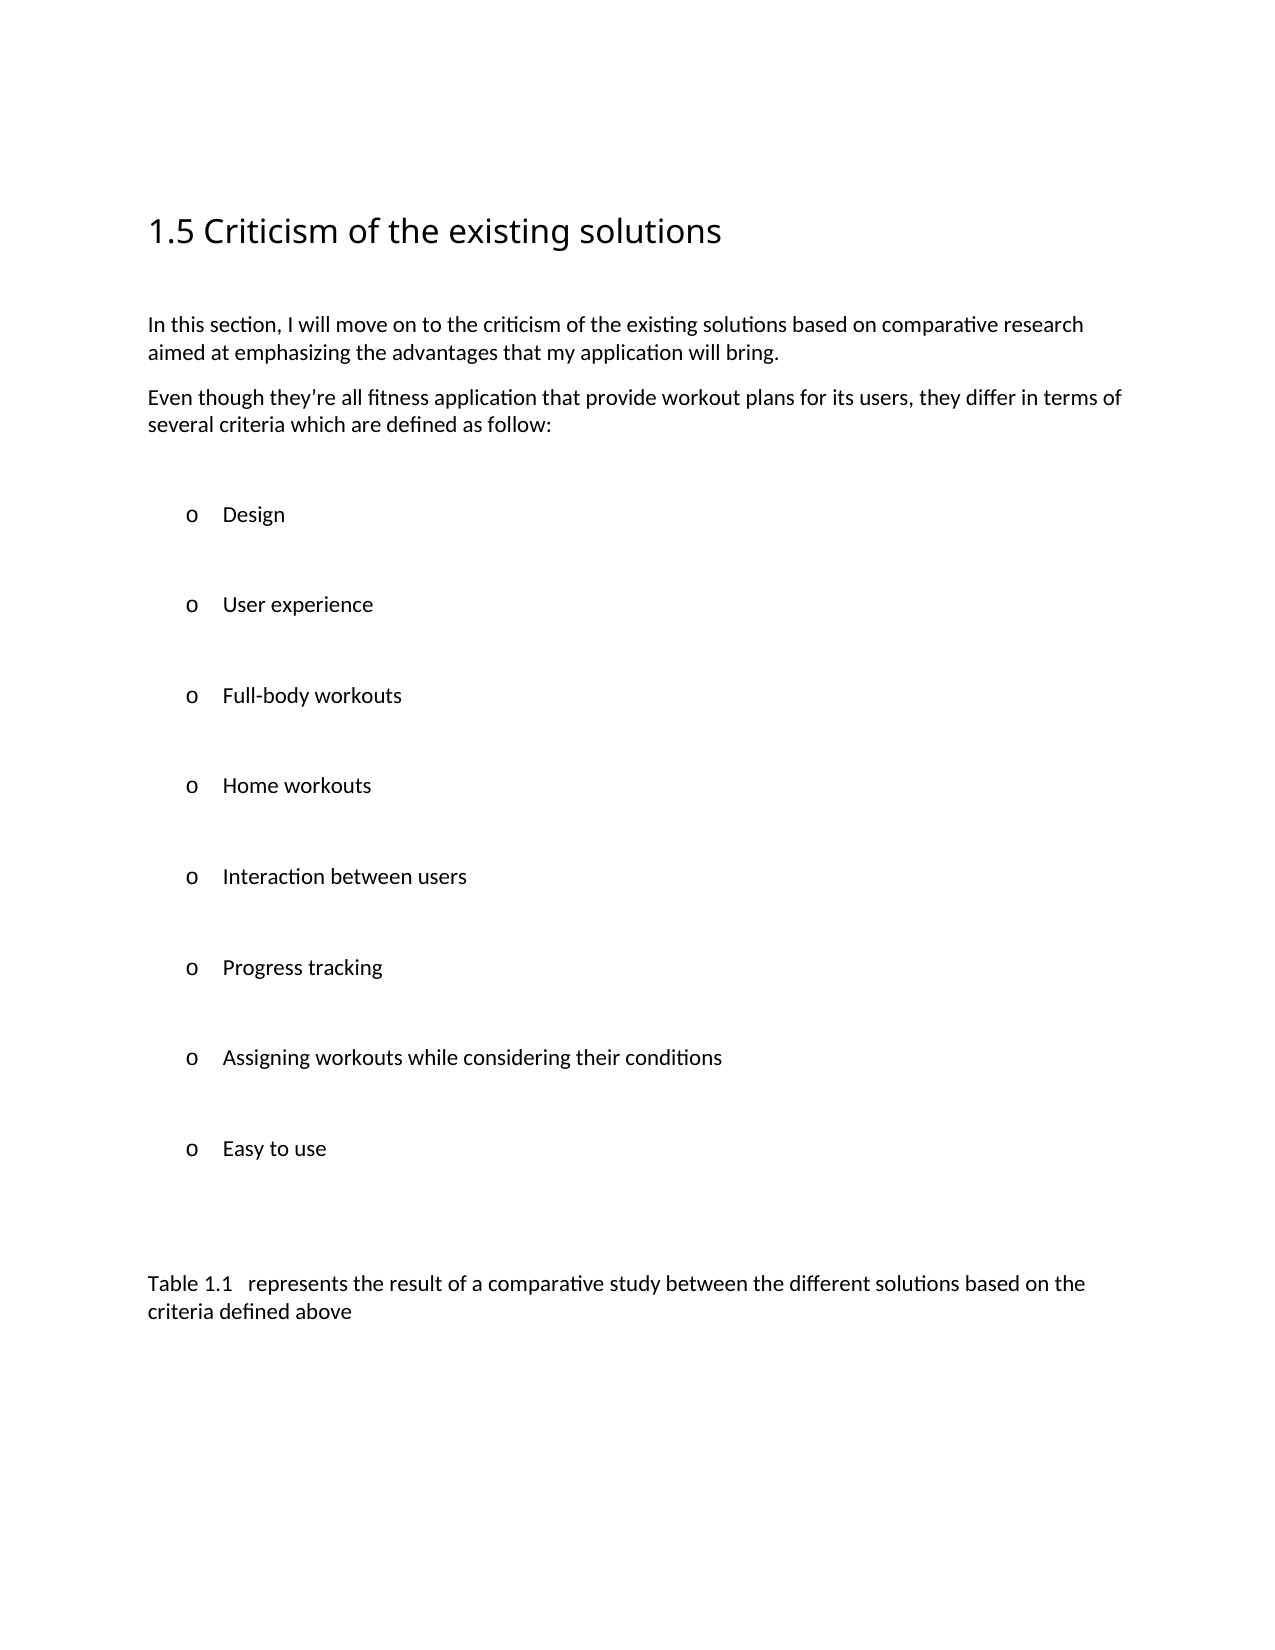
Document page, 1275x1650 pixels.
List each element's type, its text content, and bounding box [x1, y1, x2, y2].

list Full-body workouts [185, 681, 1127, 710]
text Even though they’re all fitness application that provide workout plans for its users, they differ in terms of several criteria which are defined as follow: [148, 383, 1127, 439]
list Progress tracking [185, 953, 1127, 982]
subtitle 1.5 Criticism of the existing solutions [148, 208, 1127, 253]
list Design [185, 500, 1127, 529]
list Interaction between users [185, 862, 1127, 891]
list Assigning workouts while considering their conditions [185, 1043, 1127, 1072]
list Home workouts [185, 772, 1127, 801]
text In this section, I will move on to the criticism of the existing solutions based on comparative research aimed at emphasizing the advantages that my application will bring. [148, 310, 1127, 366]
list Easy to use [185, 1134, 1127, 1163]
list User experience [185, 591, 1127, 620]
text Table 1.1 represents the result of a comparative study between the different solutions based on the criteria defined above [148, 1269, 1127, 1325]
